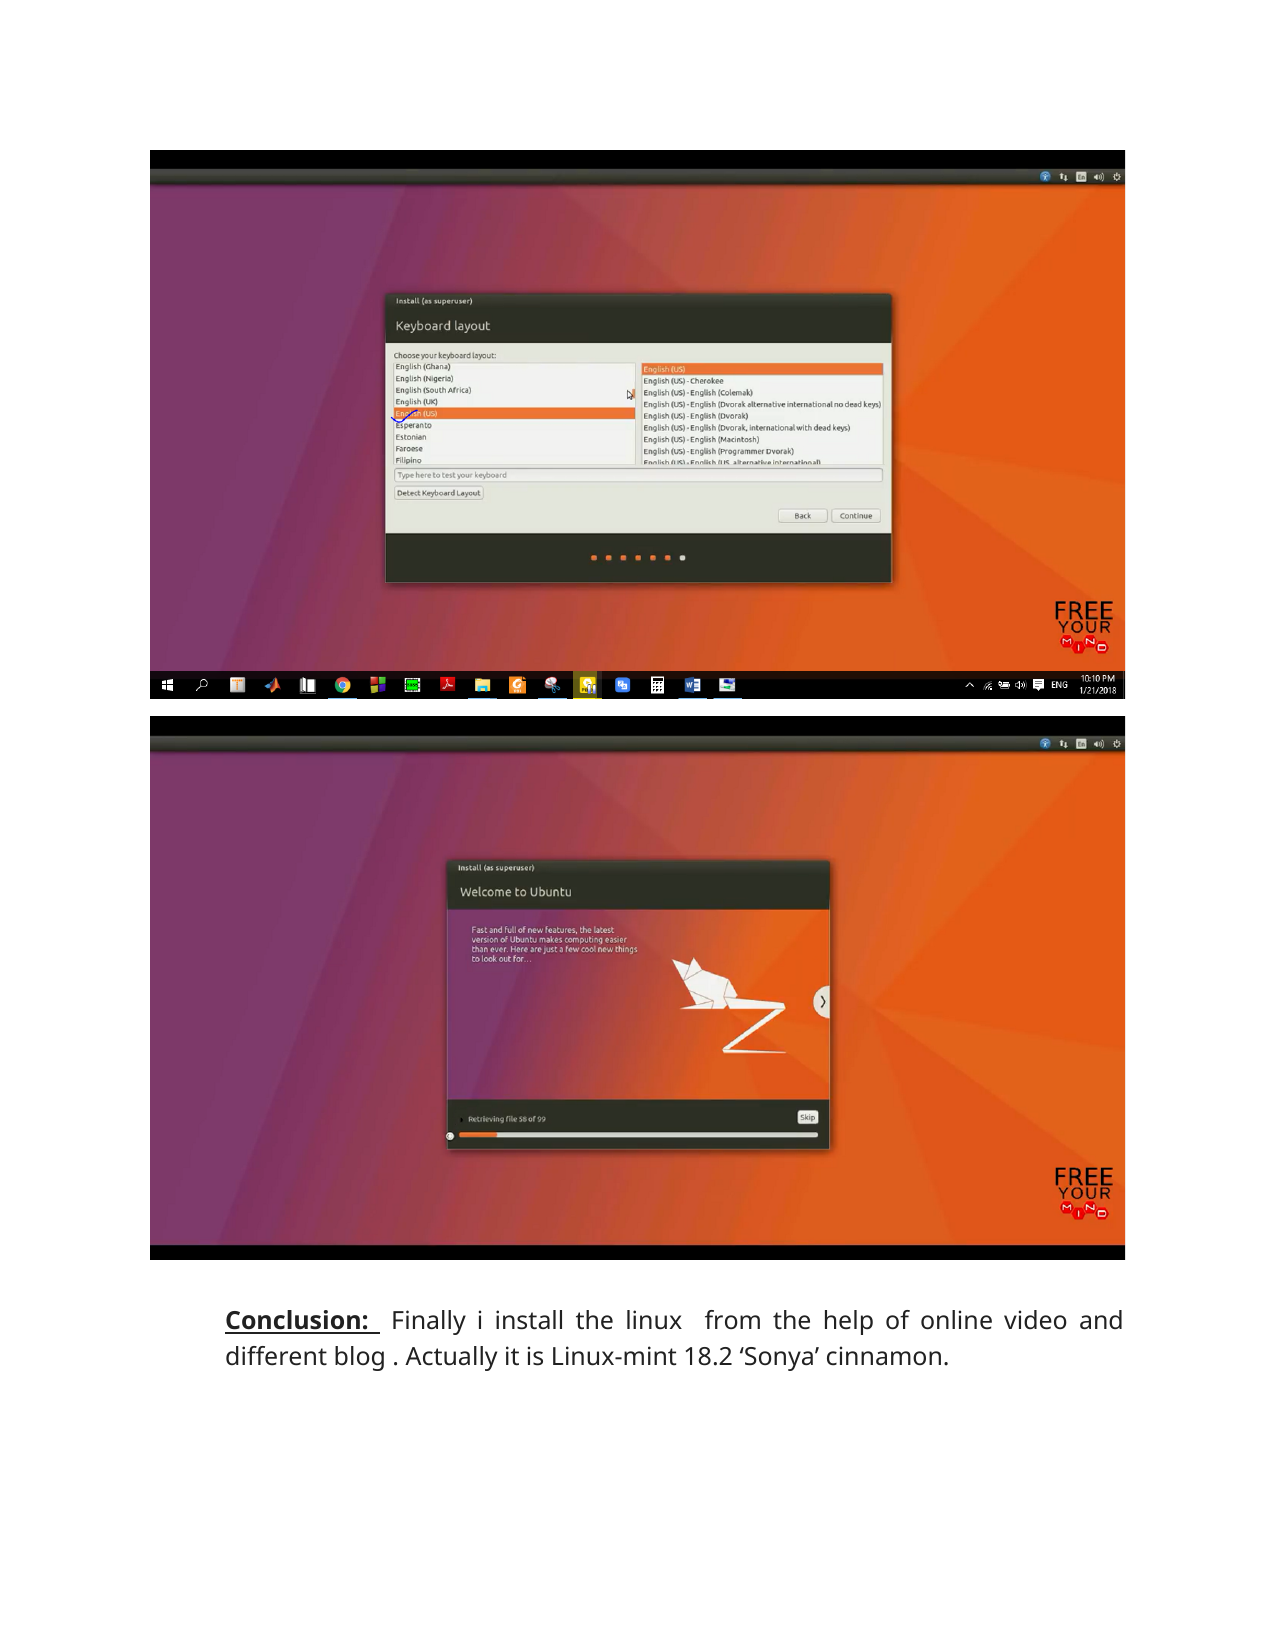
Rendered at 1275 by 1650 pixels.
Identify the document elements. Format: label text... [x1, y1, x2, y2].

list Conclusion: Finally i install the linux from the help of online video and different blog . Actually it is Linux-mint 18.2 ‘Sonya’ cinnamon. [225, 1303, 1125, 1373]
